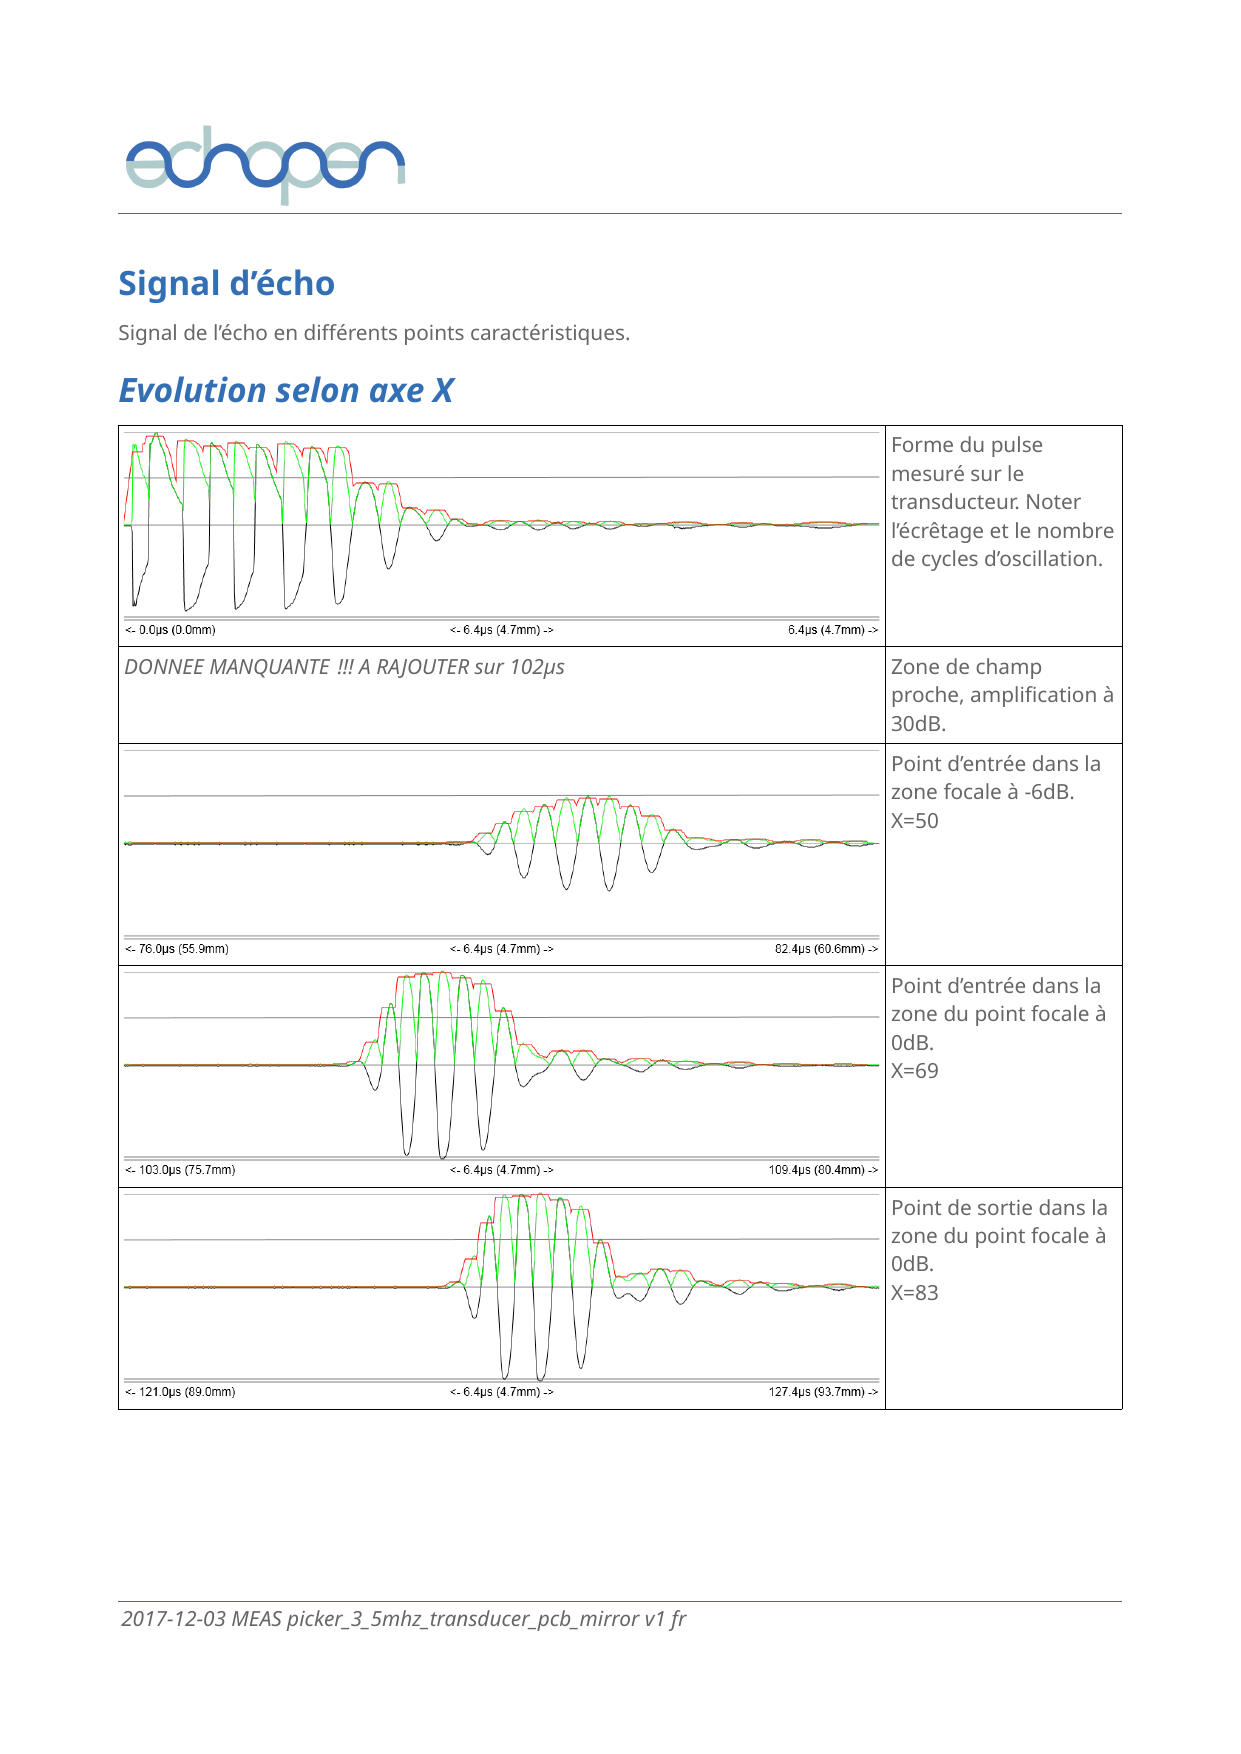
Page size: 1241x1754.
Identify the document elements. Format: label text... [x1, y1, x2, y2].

subtitle Signal d’écho [118, 259, 1122, 305]
text Signal de l’écho en différents points caractéristiques. [118, 318, 1122, 346]
table_cell Point d’entrée dans la zone focale à -6dB. X=50 [886, 744, 1122, 965]
picture [123, 123, 407, 208]
picture [123, 749, 880, 960]
table_cell [119, 1188, 885, 1408]
picture [123, 1192, 880, 1403]
table_cell Point de sortie dans la zone du point focale à 0dB. X=83 [886, 1188, 1122, 1408]
table_cell [119, 966, 885, 1187]
table_cell DONNEE MANQUANTE !!! A RAJOUTER sur 102µs [119, 647, 885, 743]
subtitle Evolution selon axe X [118, 366, 1122, 412]
table_header Forme du pulse mesuré sur le transducteur. Noter l’écrêtage et le nombre de cycles d’oscillation. [886, 426, 1122, 646]
table_cell Point d’entrée dans la zone du point focale à 0dB. X=69 [886, 966, 1122, 1187]
table_cell Zone de champ proche, amplification à 30dB. [886, 647, 1122, 743]
picture [123, 970, 880, 1181]
picture [123, 430, 880, 641]
table_cell [119, 744, 885, 965]
table_header [119, 426, 885, 646]
